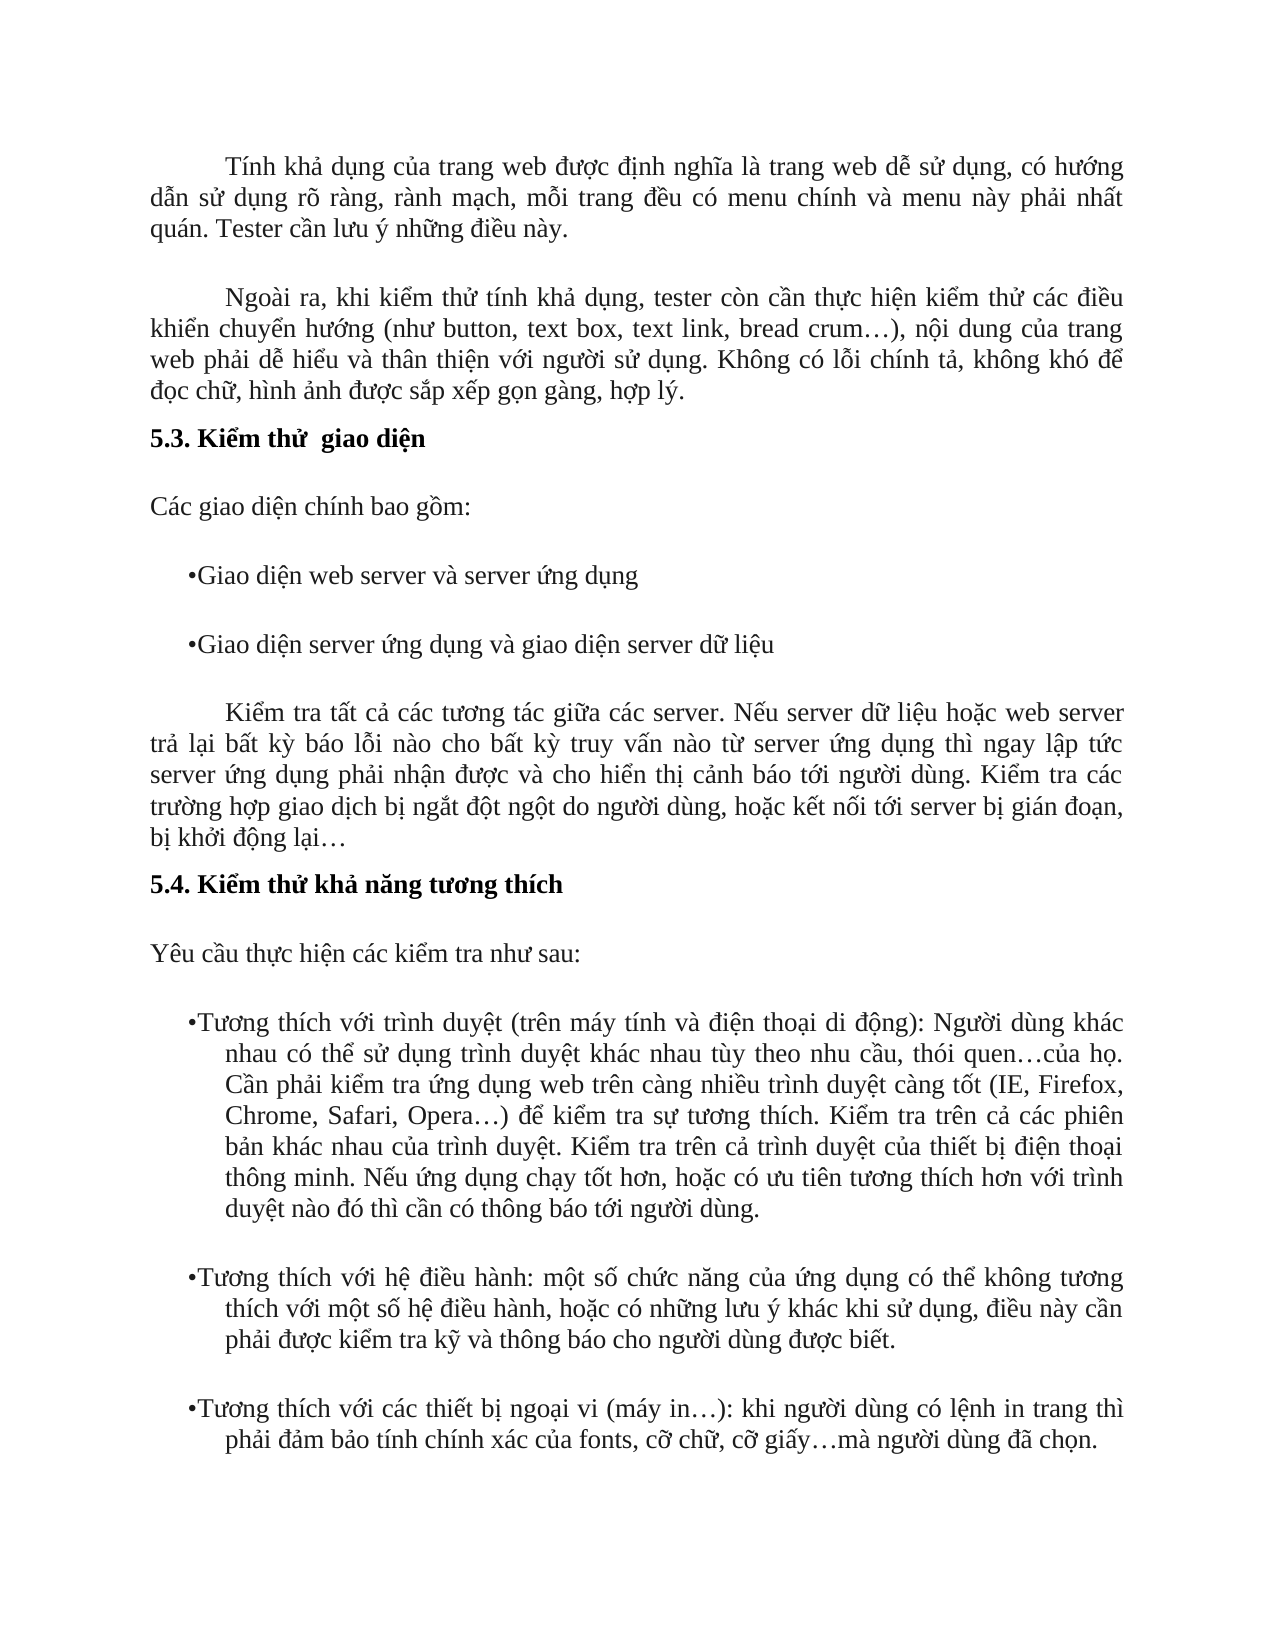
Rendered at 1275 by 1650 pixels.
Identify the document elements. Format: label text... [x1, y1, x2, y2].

text Ngoài ra, khi kiểm thử tính khả dụng, tester còn cần thực hiện kiểm thử các điều khiển chuyển hướng (như button, text box, text link, bread crum…), nội dung của trang web phải dễ hiểu và thân thiện với người sử dụng. Không có lỗi chính tả, không khó để đọc chữ, hình ảnh được sắp xếp gọn gàng, hợp lý. [150, 281, 1125, 406]
list Tương thích với hệ điều hành: một số chức năng của ứng dụng có thể không tương thích với một số hệ điều hành, hoặc có những lưu ý khác khi sử dụng, điều này cần phải được kiểm tra kỹ và thông báo cho người dùng được biết. [187, 1261, 1125, 1354]
list Tương thích với các thiết bị ngoại vi (máy in…): khi người dùng có lệnh in trang thì phải đảm bảo tính chính xác của fonts, cỡ chữ, cỡ giấy…mà người dùng đã chọn. [187, 1392, 1125, 1454]
list Giao diện web server và server ứng dụng [187, 559, 1125, 590]
text Yêu cầu thực hiện các kiểm tra như sau: [150, 937, 1125, 968]
text Các giao diện chính bao gồm: [150, 490, 1125, 522]
list Tương thích với trình duyệt (trên máy tính và điện thoại di động): Người dùng khác nhau có thể sử dụng trình duyệt khác nhau tùy theo nhu cầu, thói quen…của họ. Cần phải kiểm tra ứng dụng web trên càng nhiều trình duyệt càng tốt (IE, Firefox, Chrome, Safari, Opera…) để kiểm tra sự tương thích. Kiểm tra trên cả các phiên bản khác nhau của trình duyệt. Kiểm tra trên cả trình duyệt của thiết bị điện thoại thông minh. Nếu ứng dụng chạy tốt hơn, hoặc có ưu tiên tương thích hơn với trình duyệt nào đó thì cần có thông báo tới người dùng. [187, 1006, 1125, 1224]
list Giao diện server ứng dụng và giao diện server dữ liệu [187, 628, 1125, 659]
text Kiểm tra tất cả các tương tác giữa các server. Nếu server dữ liệu hoặc web server trả lại bất kỳ báo lỗi nào cho bất kỳ truy vấn nào từ server ứng dụng thì ngay lập tức server ứng dụng phải nhận được và cho hiển thị cảnh báo tới người dùng. Kiểm tra các trường hợp giao dịch bị ngắt đột ngột do người dùng, hoặc kết nối tới server bị gián đoạn, bị khởi động lại… [150, 696, 1125, 852]
text Tính khả dụng của trang web được định nghĩa là trang web dễ sử dụng, có hướng dẫn sử dụng rõ ràng, rành mạch, mỗi trang đều có menu chính và menu này phải nhất quán. Tester cần lưu ý những điều này. [150, 150, 1125, 243]
text 5.3. Kiểm thử giao diện [150, 422, 1125, 453]
text 5.4. Kiểm thử khả năng tương thích [150, 868, 1125, 899]
